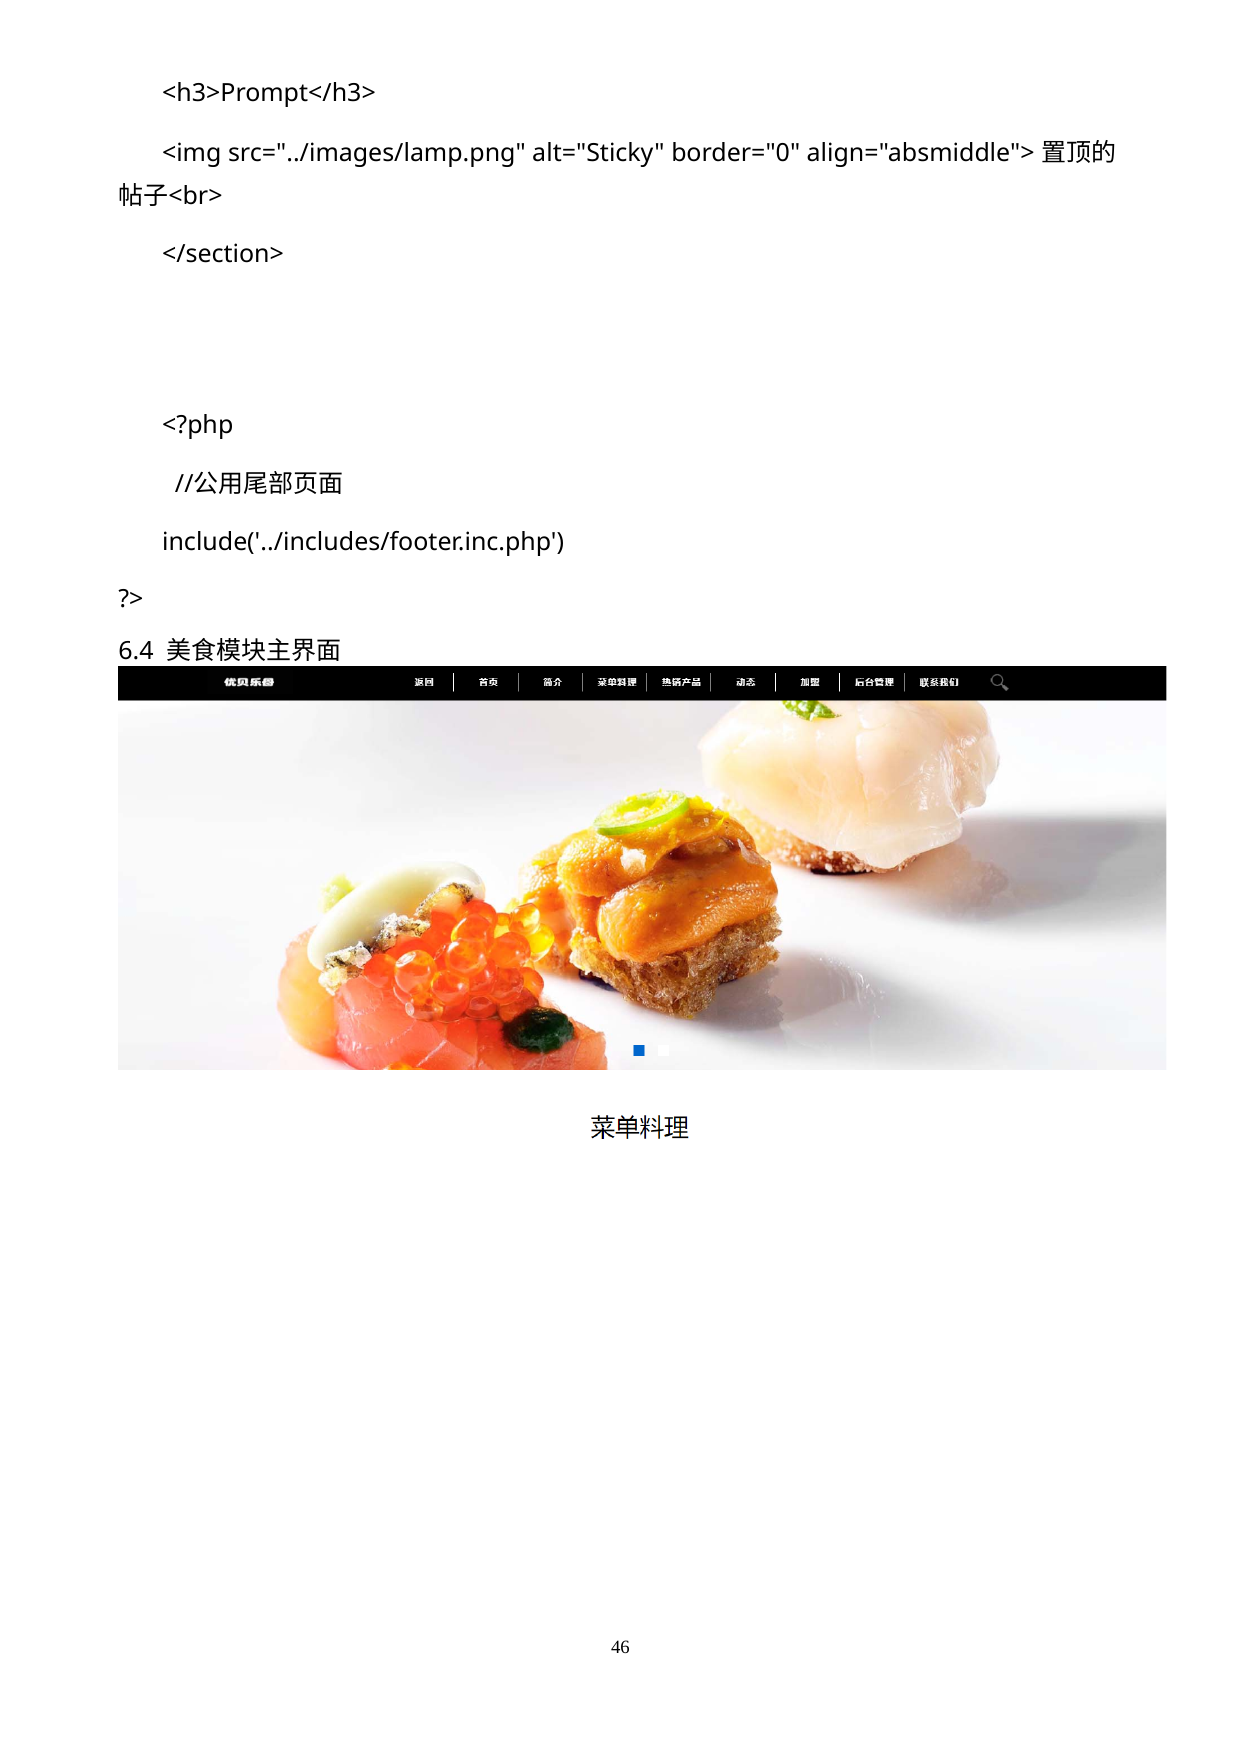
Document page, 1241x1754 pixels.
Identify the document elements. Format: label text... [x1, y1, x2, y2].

text 6.4 美食模块主界面 [118, 631, 1122, 666]
text <img src="../images/lamp.png" alt="Sticky" border="0" align="absmiddle"> 置顶的帖子<br> [118, 132, 1122, 212]
text ?> [118, 580, 1122, 614]
text //公用尾部页面 [118, 463, 1122, 500]
text include('../includes/footer.inc.php') [118, 523, 1122, 557]
text <?php [118, 406, 1122, 441]
text <h3>Prompt</h3> [118, 75, 1122, 109]
text </section> [118, 235, 1122, 269]
